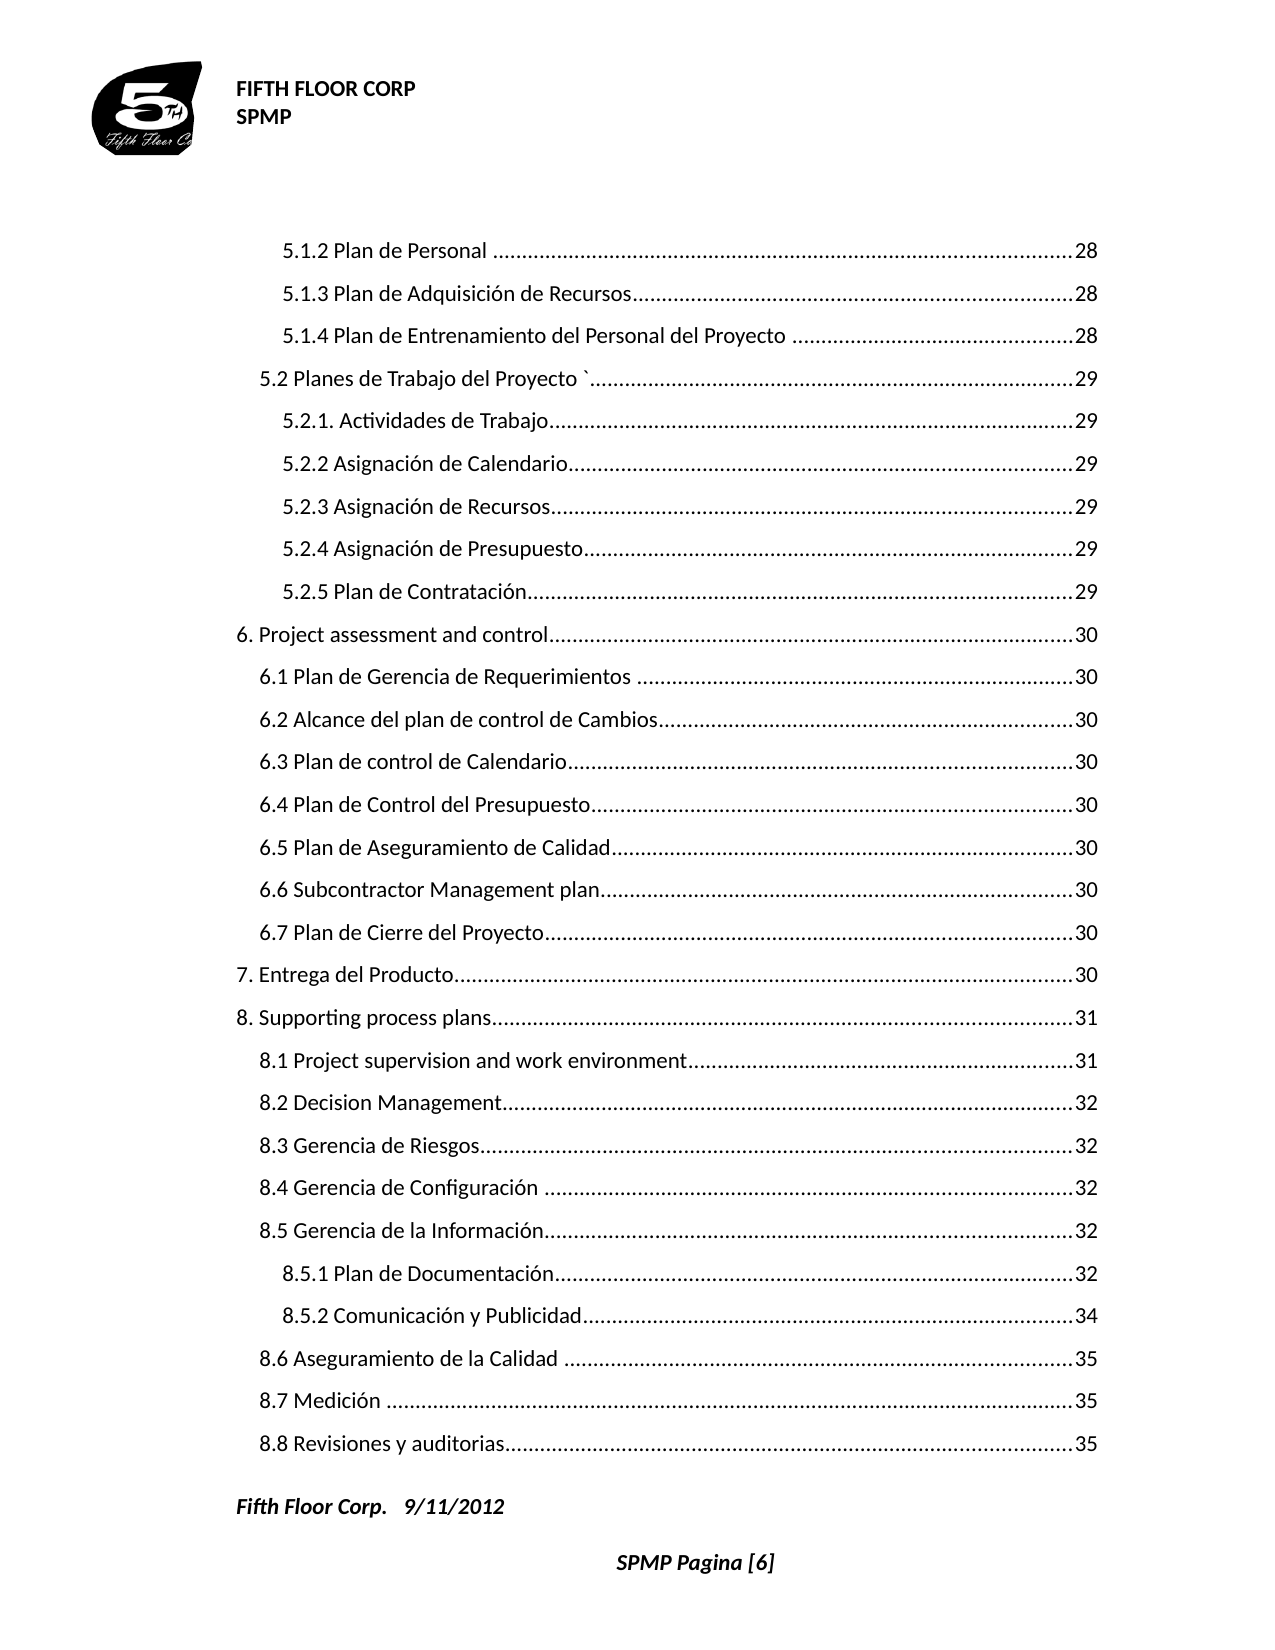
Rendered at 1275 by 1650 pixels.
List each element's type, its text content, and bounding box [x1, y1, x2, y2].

text 5.2.4 Asignación de Presupuesto 29 [282, 534, 1098, 562]
text 6.4 Plan de Control del Presupuesto 30 [259, 790, 1098, 818]
text 5.2.1. Actividades de Trabajo 29 [282, 407, 1098, 435]
text 6. Project assessment and control 30 [236, 620, 1098, 648]
text 8.2 Decision Management 32 [259, 1088, 1098, 1116]
text 8.7 Medición 35 [259, 1387, 1098, 1414]
text 8.3 Gerencia de Riesgos 32 [259, 1131, 1098, 1159]
text 6.2 Alcance del plan de control de Cambios 30 [259, 705, 1098, 733]
text 6.3 Plan de control de Calendario 30 [259, 747, 1098, 776]
text 6.7 Plan de Cierre del Proyecto 30 [259, 918, 1098, 946]
text 8.8 Revisiones y auditorias 35 [259, 1429, 1098, 1457]
text 6.5 Plan de Aseguramiento de Calidad 30 [259, 833, 1098, 861]
text 8.6 Aseguramiento de la Calidad 35 [259, 1344, 1098, 1372]
text 7. Entrega del Producto 30 [236, 961, 1098, 988]
text 5.1.3 Plan de Adquisición de Recursos 28 [282, 279, 1098, 307]
text 8.1 Project supervision and work environment 31 [259, 1046, 1098, 1074]
text 5.2.5 Plan de Contratación 29 [282, 577, 1098, 605]
text 5.1.2 Plan de Personal 28 [282, 236, 1098, 264]
text 8.5 Gerencia de la Información 32 [259, 1216, 1098, 1244]
text 6.6 Subcontractor Management plan 30 [259, 875, 1098, 903]
text 5.2.2 Asignación de Calendario 29 [282, 449, 1098, 477]
text 6.1 Plan de Gerencia de Requerimientos 30 [259, 662, 1098, 690]
text 8.5.2 Comunicación y Publicidad 34 [282, 1301, 1098, 1329]
text 5.2 Planes de Trabajo del Proyecto ` 29 [259, 364, 1098, 392]
text 5.1.4 Plan de Entrenamiento del Personal del Proyecto 28 [282, 321, 1098, 349]
text 8.4 Gerencia de Configuración 32 [259, 1173, 1098, 1202]
text 8. Supporting process plans 31 [236, 1003, 1098, 1031]
text 8.5.1 Plan de Documentación 32 [282, 1259, 1098, 1287]
text 5.2.3 Asignación de Recursos 29 [282, 492, 1098, 520]
